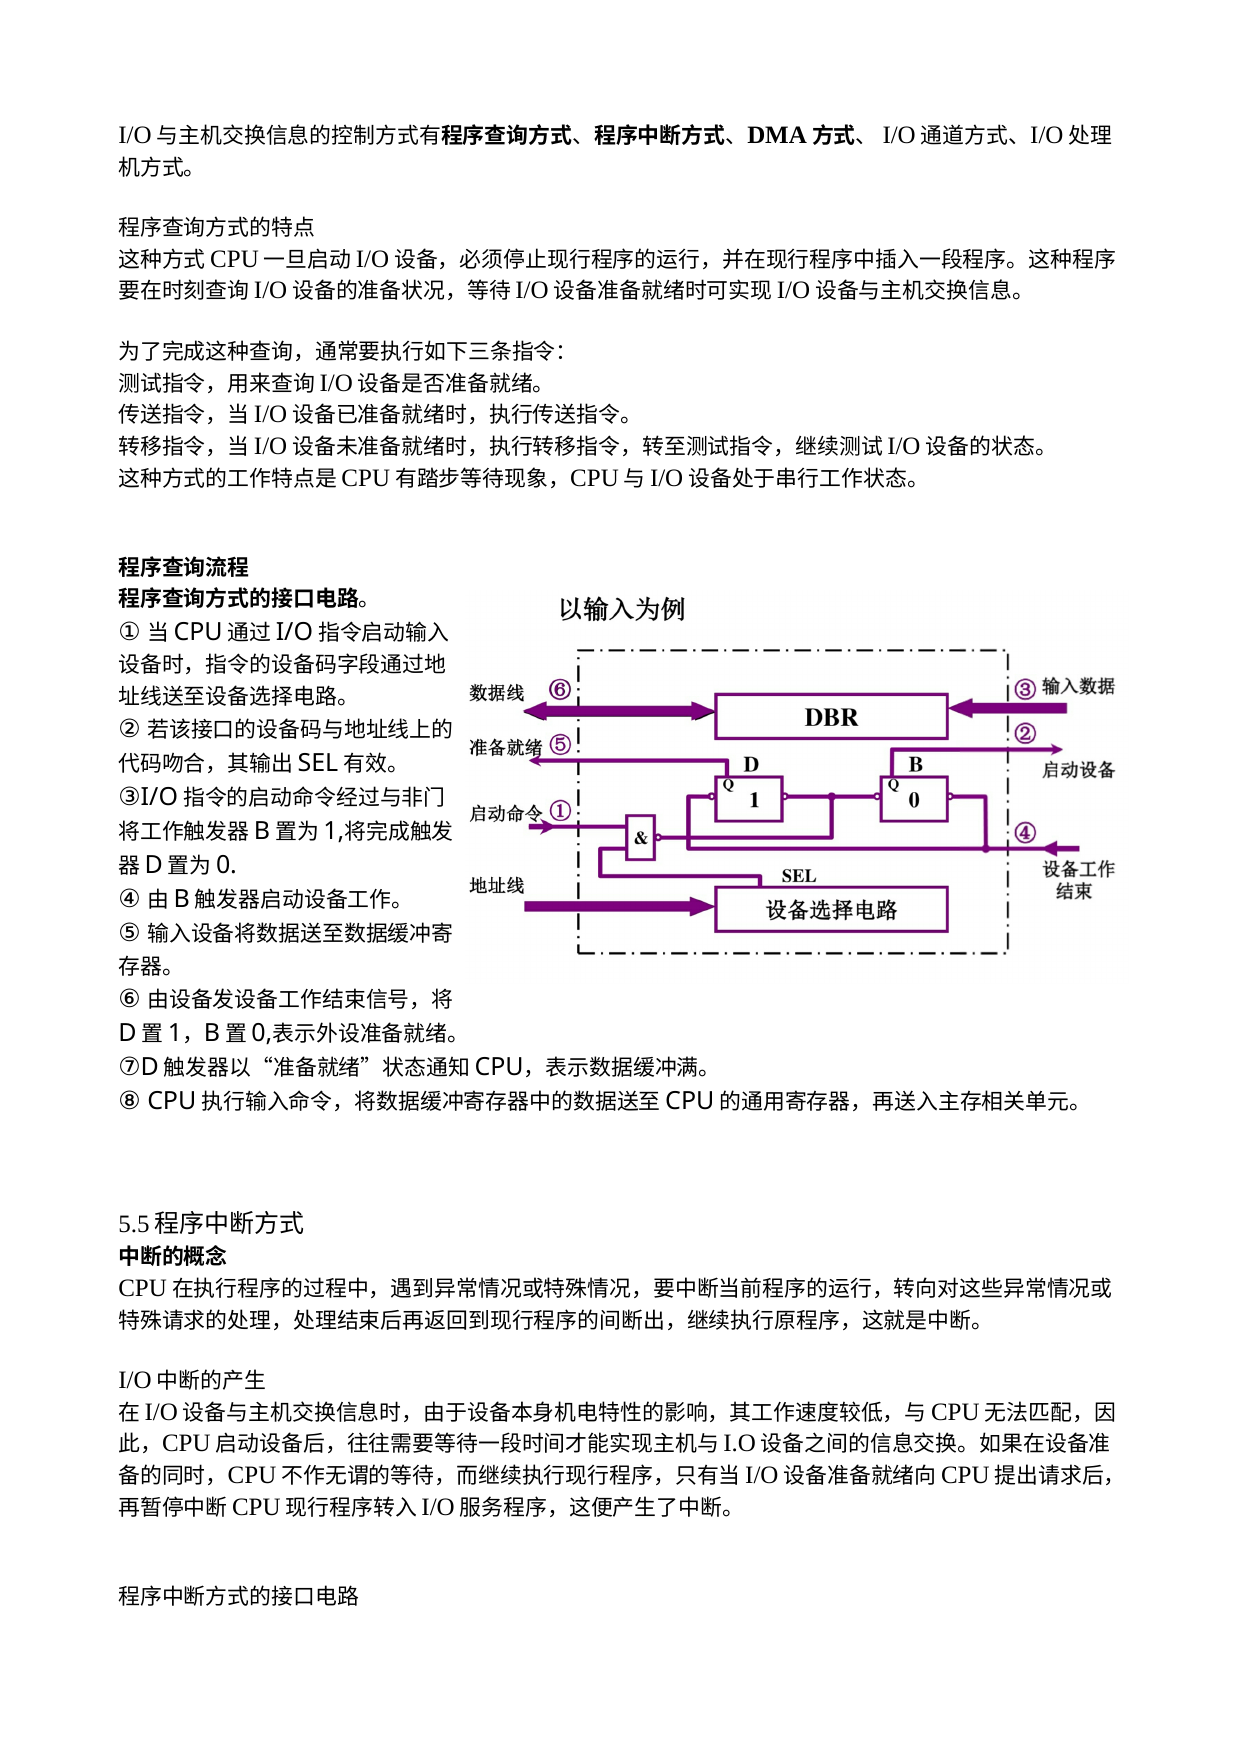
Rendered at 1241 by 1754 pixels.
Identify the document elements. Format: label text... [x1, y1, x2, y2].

text I/O中断的产生 [118, 1363, 1122, 1395]
text 程序查询流程 [118, 550, 1122, 581]
text 转移指令，当I/O设备未准备就绪时，执行转移指令，转至测试指令，继续测试I/O设备的状态。 [118, 429, 1122, 461]
text ① 当CPU通过I/O指令启动输入设备时，指令的设备码字段通过地址线送至设备选择电路。 [118, 613, 464, 711]
picture [464, 590, 1129, 984]
text 程序查询方式的接口电路。 [118, 581, 1122, 613]
text 5.5程序中断方式 [118, 1203, 1122, 1239]
text 在I/O设备与主机交换信息时，由于设备本身机电特性的影响，其工作速度较低，与CPU无法匹配，因此，CPU启动设备后，往往需要等待一段时间才能实现主机与I.O设备之间的信息交换。如果在设备准备的同时，CPU不作无谓的等待，而继续执行现行程序，只有当I/O设备准备就绪向CPU提出请求后，再暂停中断CPU现行程序转入I/O服务程序，这便产生了中断。 [118, 1395, 1122, 1521]
text I/O与主机交换信息的控制方式有程序查询方式、程序中断方式、DMA方式、 I/O通道方式、I/O处理机方式。 [118, 118, 1122, 181]
text ⑥ 由设备发设备工作结束信号，将D置1，B置0,表示外设准备就绪。 [118, 981, 1122, 1049]
text ⑧ CPU执行输入命令，将数据缓冲寄存器中的数据送至CPU的通用寄存器，再送入主存相关单元。 [118, 1083, 1122, 1117]
text ③I/O指令的启动命令经过与非门将工作触发器B置为1,将完成触发器D置为0. [118, 779, 464, 881]
text ② 若该接口的设备码与地址线上的代码吻合，其输出SEL有效。 [118, 711, 464, 779]
text 为了完成这种查询，通常要执行如下三条指令： [118, 334, 1122, 366]
text CPU在执行程序的过程中，遇到异常情况或特殊情况，要中断当前程序的运行，转向对这些异常情况或特殊请求的处理，处理结束后再返回到现行程序的间断出，继续执行原程序，这就是中断。 [118, 1271, 1122, 1334]
text 测试指令，用来查询I/O设备是否准备就绪。 [118, 366, 1122, 397]
text 程序中断方式的接口电路 [118, 1579, 1122, 1611]
text 这种方式CPU一旦启动I/O设备，必须停止现行程序的运行，并在现行程序中插入一段程序。这种程序要在时刻查询I/O设备的准备状况，等待I/O设备准备就绪时可实现I/O设备与主机交换信息。 [118, 242, 1122, 305]
text 程序查询方式的特点 [118, 210, 1122, 242]
text ④ 由B触发器启动设备工作。 [118, 881, 464, 915]
text ⑦D触发器以“准备就绪”状态通知CPU，表示数据缓冲满。 [118, 1049, 1122, 1083]
text 这种方式的工作特点是CPU有踏步等待现象，CPU与I/O设备处于串行工作状态。 [118, 461, 1122, 492]
text ⑤ 输入设备将数据送至数据缓冲寄存器。 [118, 915, 464, 981]
text 传送指令，当I/O设备已准备就绪时，执行传送指令。 [118, 397, 1122, 429]
text 中断的概念 [118, 1239, 1122, 1271]
